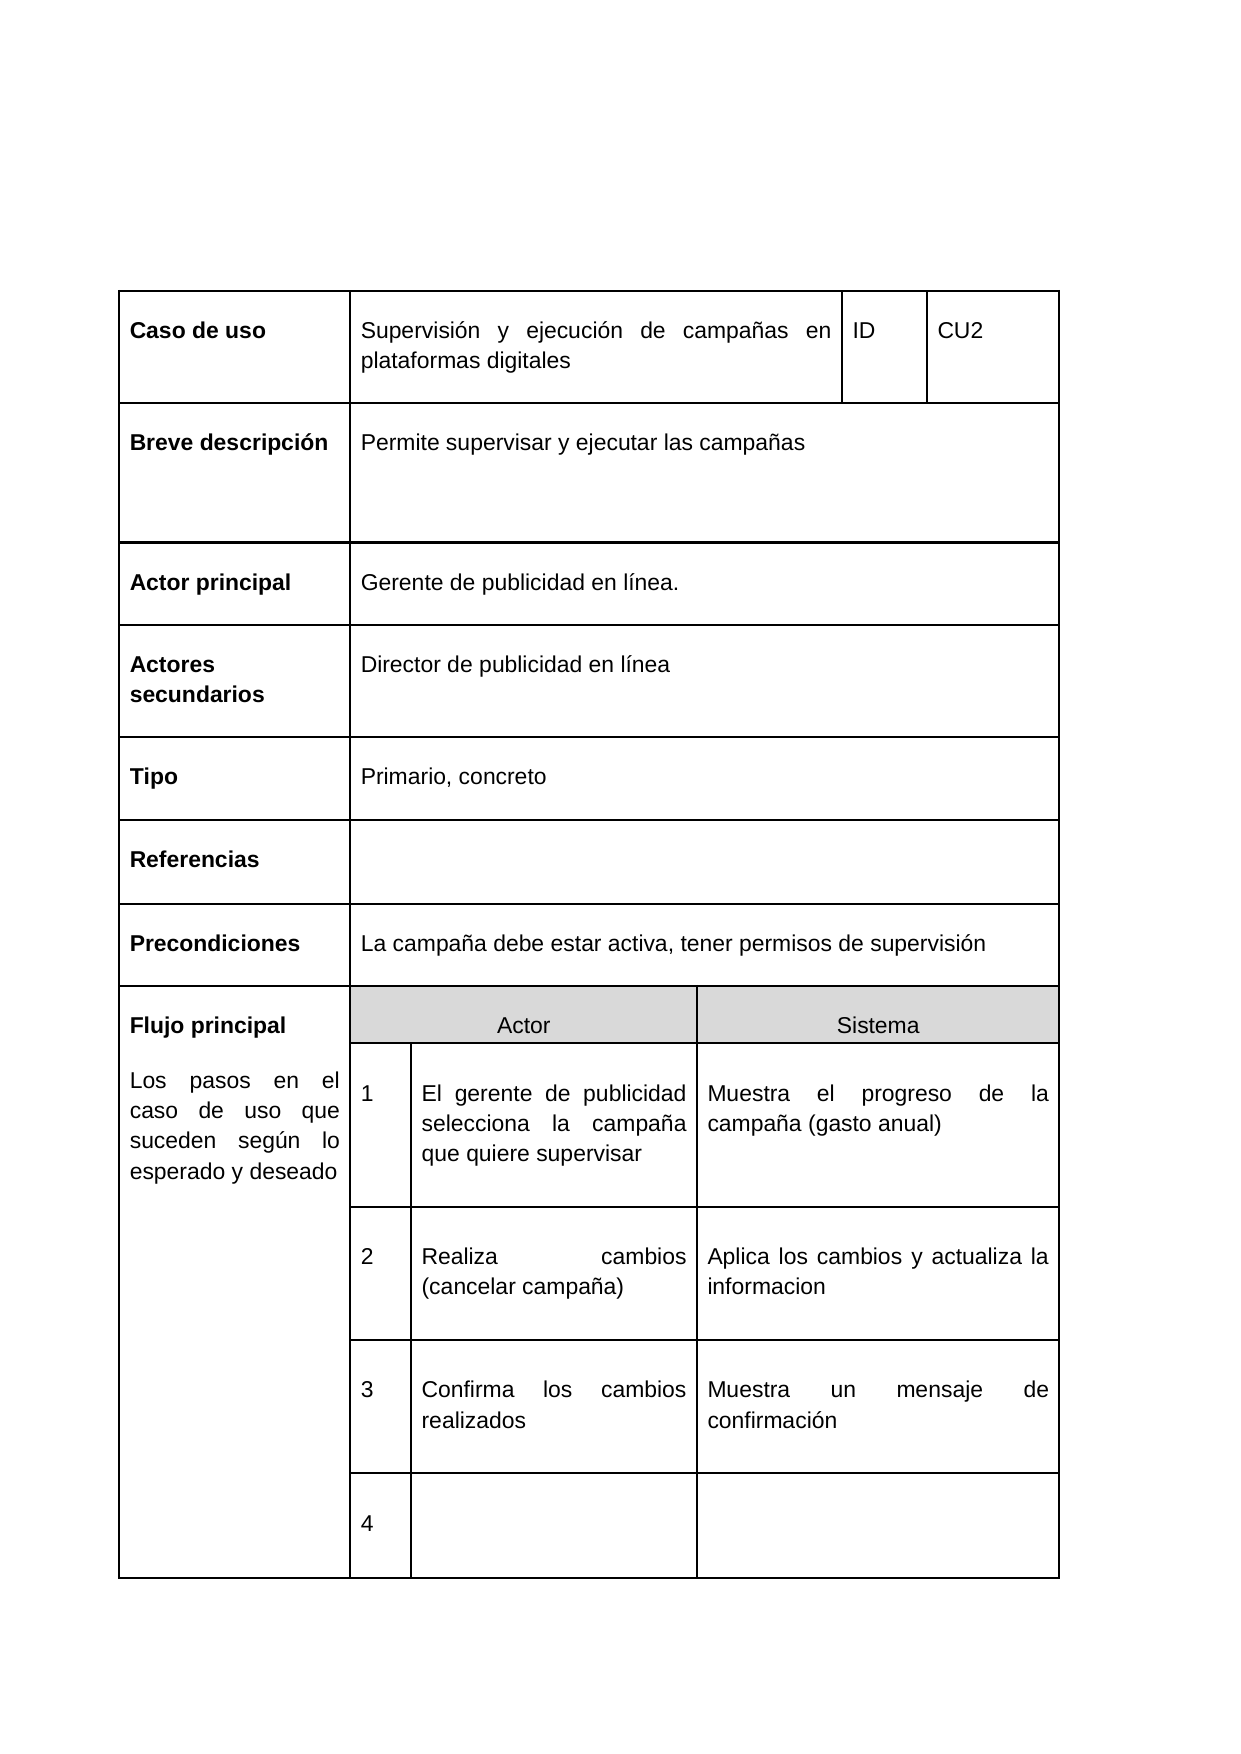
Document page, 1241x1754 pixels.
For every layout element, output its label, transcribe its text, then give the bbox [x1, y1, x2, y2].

table_cell Gerente de publicidad en línea. [351, 544, 1058, 624]
table_cell Muestra un mensaje de confirmación [698, 1341, 1058, 1472]
table_cell [412, 1474, 696, 1577]
table_cell Referencias [120, 821, 349, 902]
table_cell Flujo principal Los pasos en el caso de uso que suceden según lo esperado y deseado [120, 987, 349, 1577]
table_header Caso de uso [120, 292, 349, 402]
table_cell Tipo [120, 738, 349, 818]
table_cell [698, 1474, 1058, 1577]
table_header ID [843, 292, 926, 402]
table_cell Realiza cambios (cancelar campaña) [412, 1208, 696, 1339]
table_cell Muestra el progreso de la campaña (gasto anual) [698, 1044, 1058, 1206]
table_cell Actores secundarios [120, 626, 349, 736]
table_cell Actor [351, 987, 696, 1042]
table_cell Director de publicidad en línea [351, 626, 1058, 736]
table_cell Permite supervisar y ejecutar las campañas [351, 404, 1058, 541]
table_cell Precondiciones [120, 905, 349, 985]
table_cell Aplica los cambios y actualiza la informacion [698, 1208, 1058, 1339]
table_cell El gerente de publicidad selecciona la campaña que quiere supervisar [412, 1044, 696, 1206]
table_cell 2 [351, 1208, 410, 1339]
table_cell 3 [351, 1341, 410, 1472]
table_header CU2 [928, 292, 1058, 402]
table_cell 4 [351, 1474, 410, 1577]
table_cell 1 [351, 1044, 410, 1206]
table_cell [351, 821, 1058, 902]
table_cell Sistema [698, 987, 1058, 1042]
table_cell La campaña debe estar activa, tener permisos de supervisión [351, 905, 1058, 985]
table_cell Primario, concreto [351, 738, 1058, 818]
table_header Supervisión y ejecución de campañas en plataformas digitales [351, 292, 841, 402]
table_cell Actor principal [120, 544, 349, 624]
table_cell Confirma los cambios realizados [412, 1341, 696, 1472]
table_cell Breve descripción [120, 404, 349, 541]
